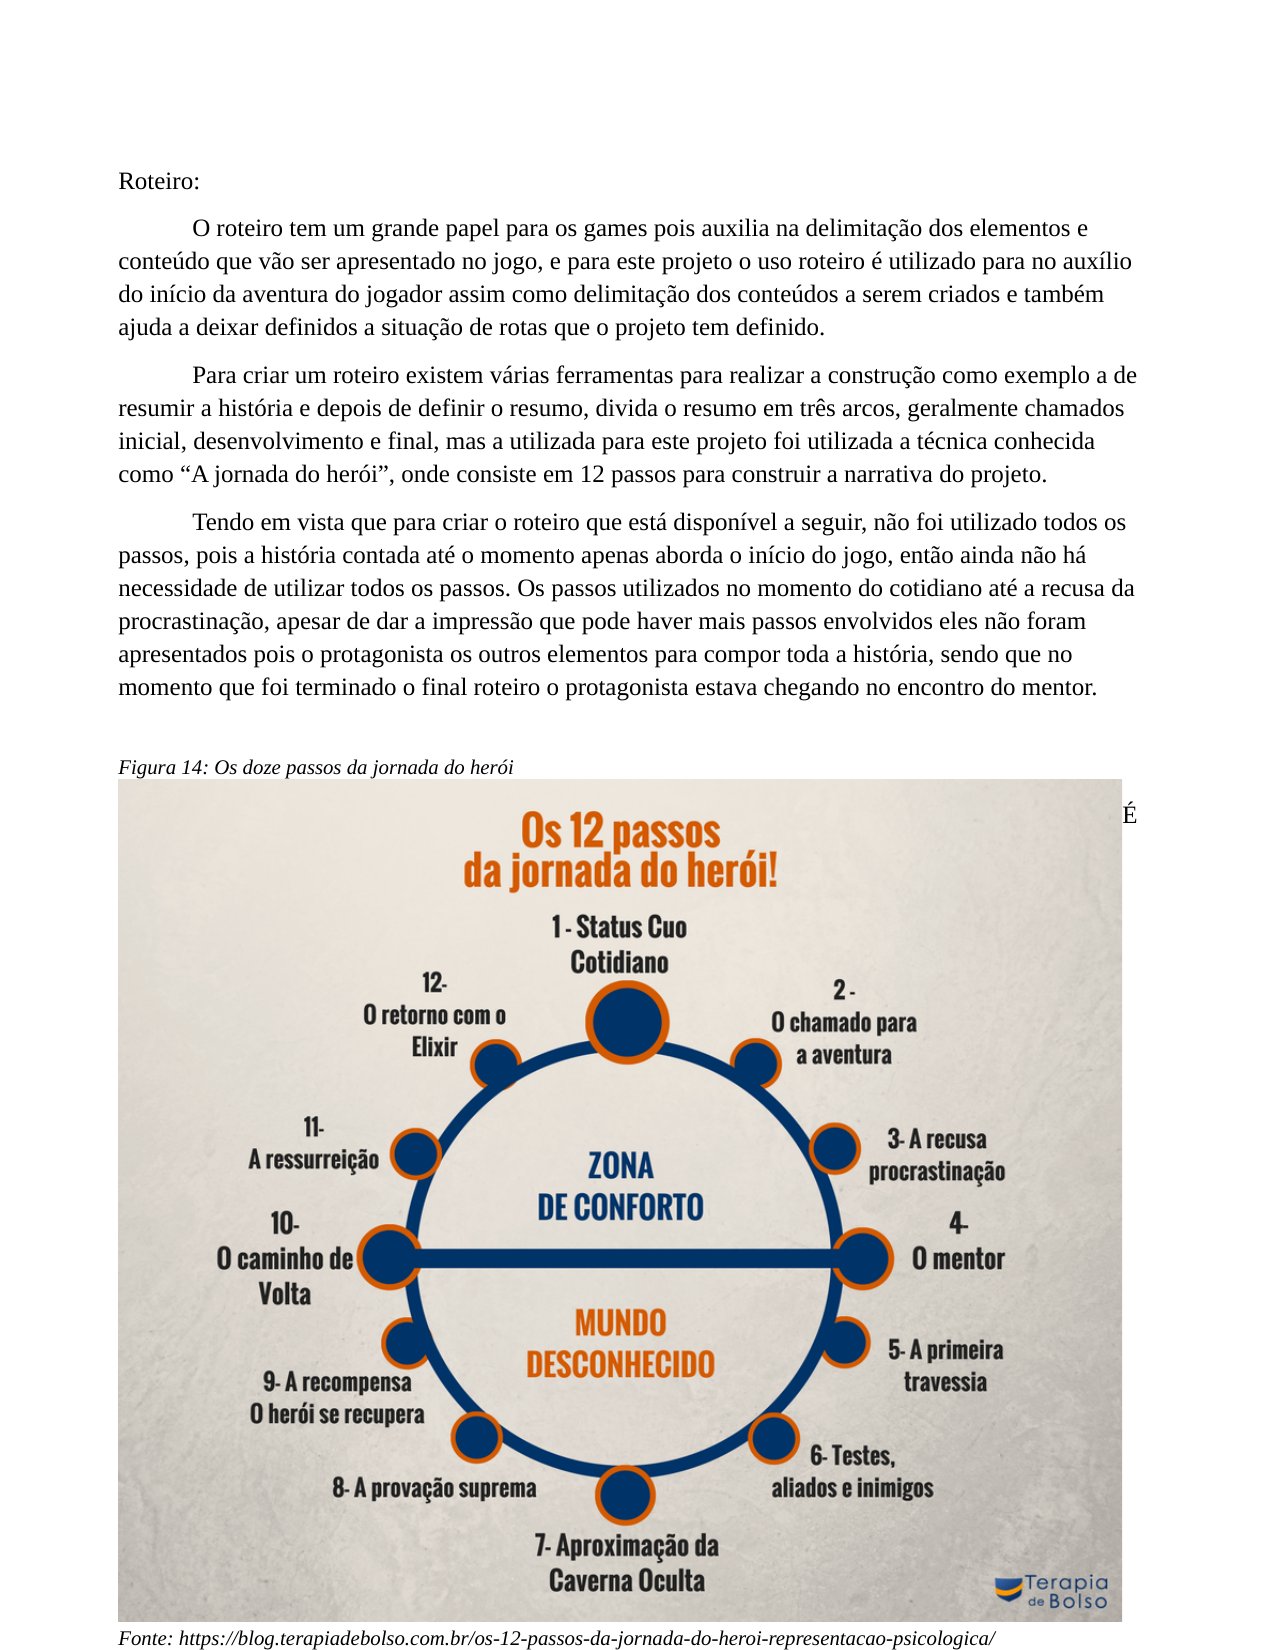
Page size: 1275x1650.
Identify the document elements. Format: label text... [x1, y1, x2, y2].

text Fonte: https://blog.terapiadebolso.com.br/os-12-passos-da-jornada-do-heroi-representacao-psicologica/ [118, 1622, 1122, 1650]
text É [1122, 767, 1157, 829]
text O roteiro tem um grande papel para os games pois auxilia na delimitação dos elementos e conteúdo que vão ser apresentado no jogo, e para este projeto o uso roteiro é utilizado para no auxílio do início da aventura do jogador assim como delimitação dos conteúdos a serem criados e também ajuda a deixar definidos a situação de rotas que o projeto tem definido. [118, 213, 1157, 341]
picture [118, 779, 1123, 1622]
text [118, 738, 1122, 751]
text Figura 26: Os doze passos da jornada do herói [118, 751, 1122, 779]
text Roteiro: [118, 166, 1157, 194]
text Para criar um roteiro existem várias ferramentas para realizar a construção como exemplo a de resumir a história e depois de definir o resumo, divida o resumo em três arcos, geralmente chamados inicial, desenvolvimento e final, mas a utilizada para este projeto foi utilizada a técnica conhecida como “A jornada do herói”, onde consiste em 12 passos para construir a narrativa do projeto. [118, 360, 1157, 488]
text Tendo em vista que para criar o roteiro que está disponível a seguir, não foi utilizado todos os passos, pois a história contada até o momento apenas aborda o início do jogo, então ainda não há necessidade de utilizar todos os passos. Os passos utilizados no momento do cotidiano até a recusa da procrastinação, apesar de dar a impressão que pode haver mais passos envolvidos eles não foram apresentados pois o protagonista os outros elementos para compor toda a história, sendo que no momento que foi terminado o final roteiro o protagonista estava chegando no encontro do mentor. [118, 507, 1157, 701]
